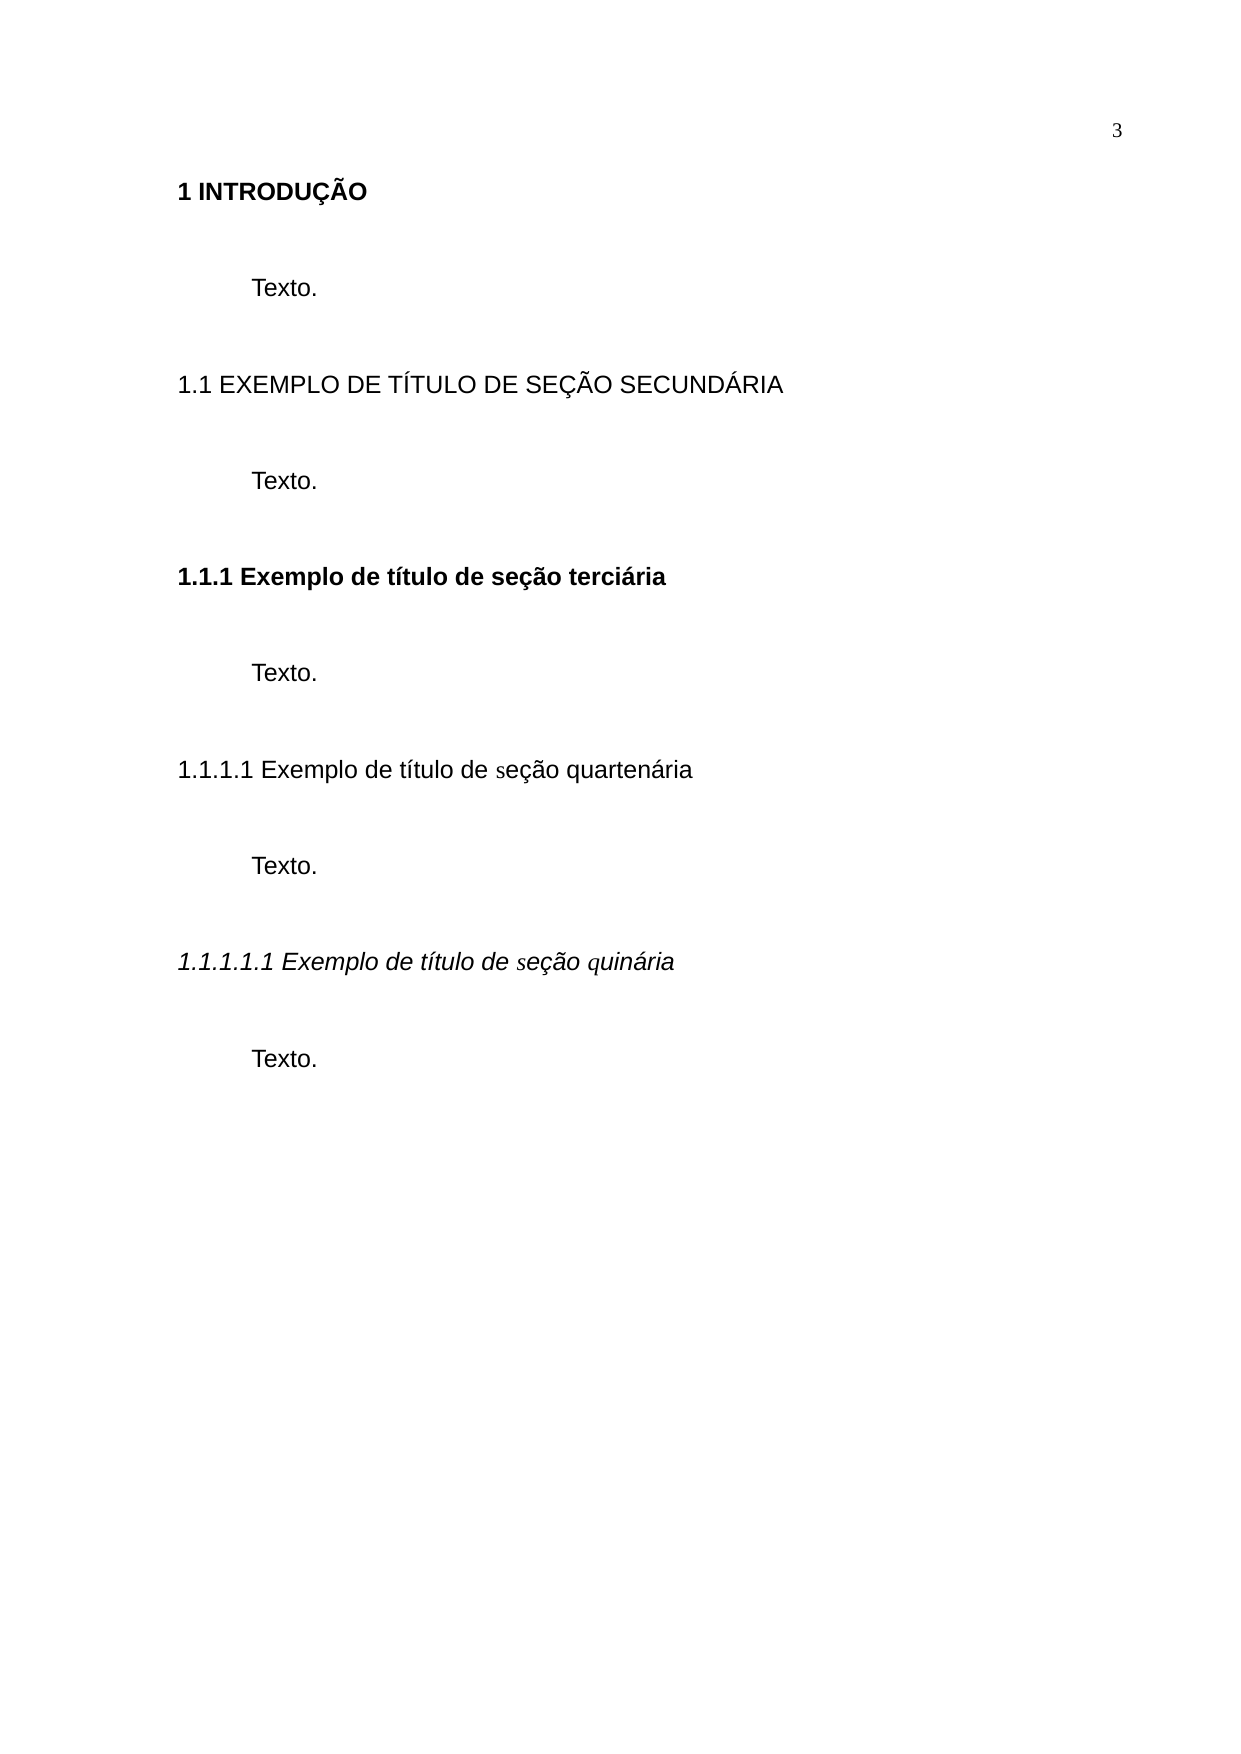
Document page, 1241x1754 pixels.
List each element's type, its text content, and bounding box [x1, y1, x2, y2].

text Texto. [177, 466, 1122, 494]
text Texto. [177, 658, 1122, 687]
subtitle introdução [177, 177, 1122, 206]
text Texto. [177, 1043, 1122, 1072]
text Texto. [177, 851, 1122, 880]
text Texto. [177, 273, 1122, 302]
subtitle EXEMPLO DE TÍTULO DE SEÇÃO SECUNDÁRIA [177, 369, 1122, 398]
subtitle Exemplo de título de seção quinária [177, 947, 1122, 976]
subtitle Exemplo de título de seção terciária [177, 562, 1122, 591]
subtitle Exemplo de título de seção quartenária [177, 754, 1122, 783]
